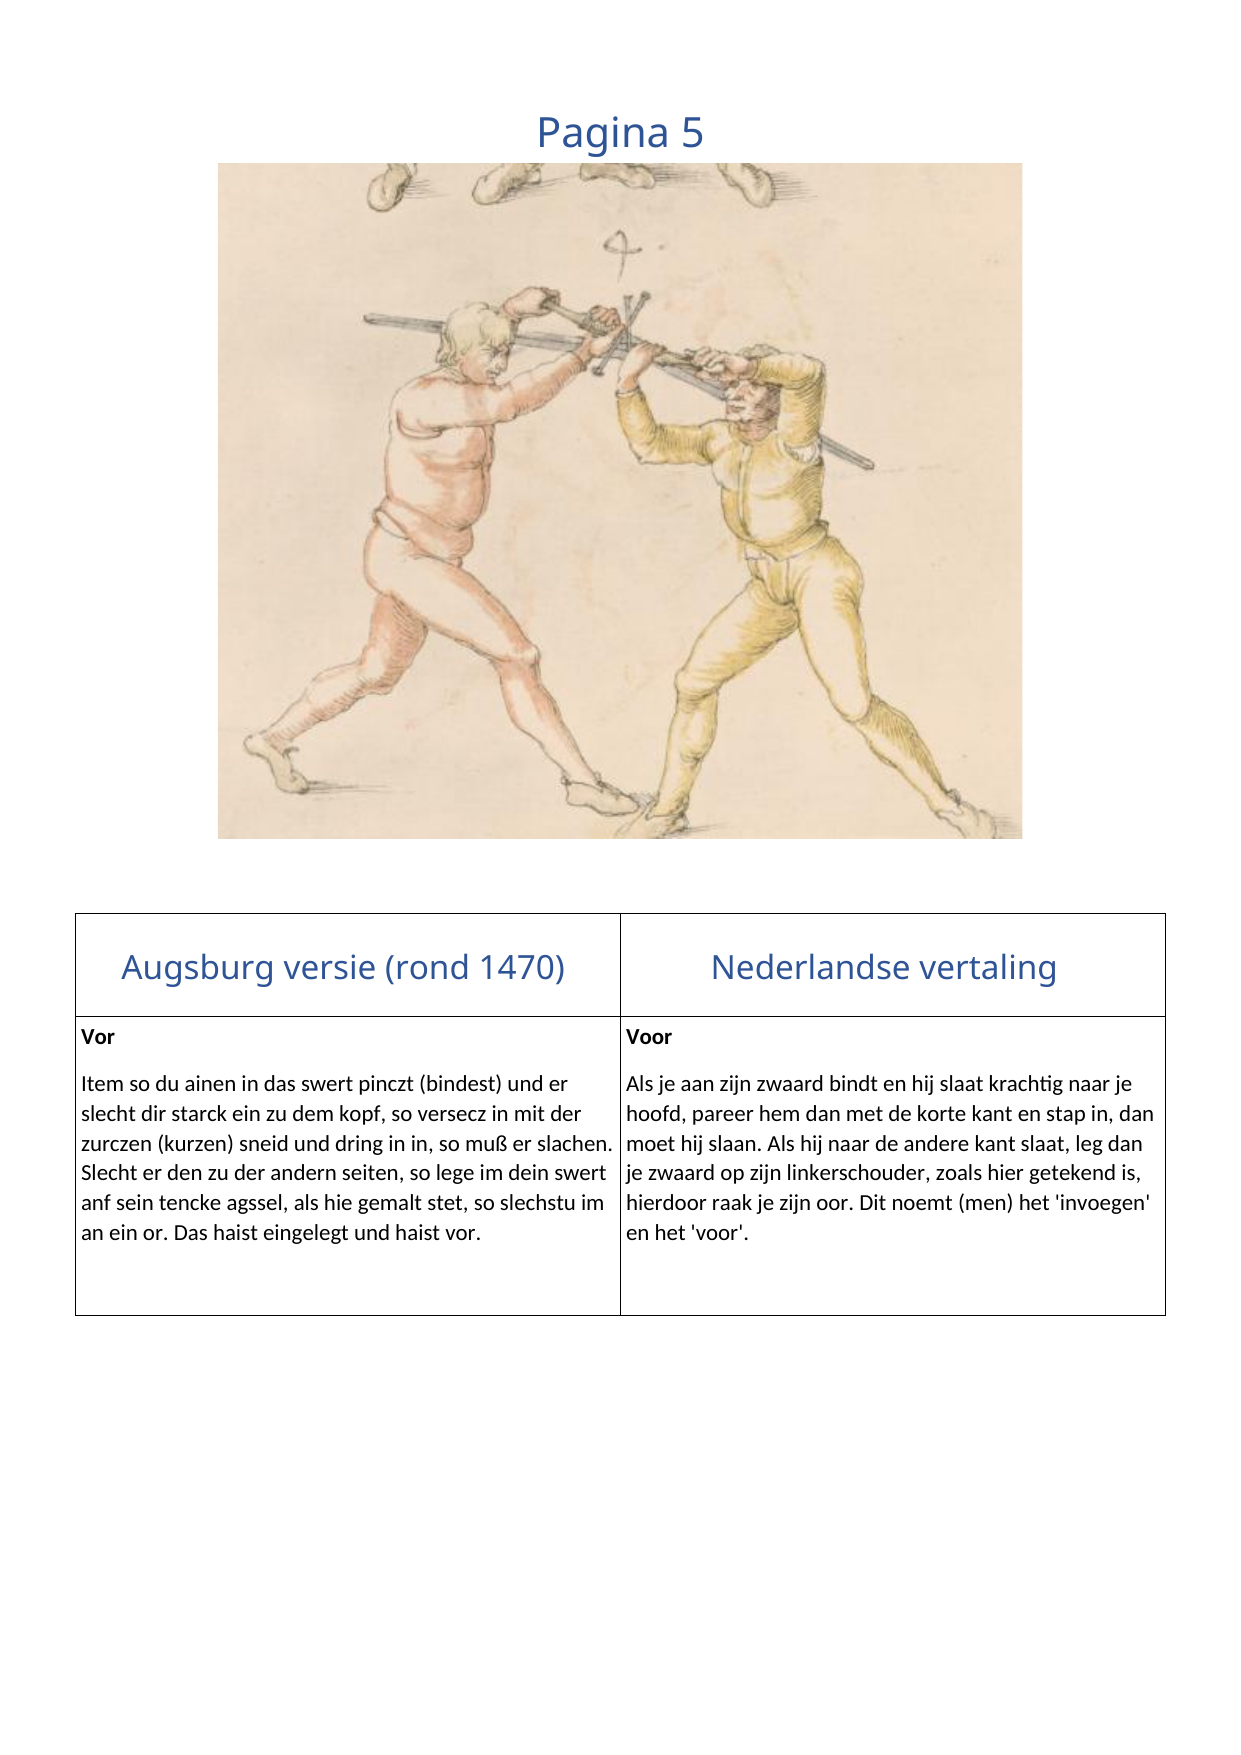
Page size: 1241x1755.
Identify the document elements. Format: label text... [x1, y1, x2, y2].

picture [217, 163, 1023, 839]
table_cell Vor Item so du ainen in das swert pinczt (bindest) und er slecht dir starck ein zu dem kopf, so versecz in mit der zurczen (kurzen) sneid und dring in in, so muß er slachen. Slecht er den zu der andern seiten, so lege im dein swert anf sein tencke agssel, als hie gemalt stet, so slechstu im an ein or. Das haist eingelegt und haist vor. [76, 1017, 620, 1315]
table_header Augsburg versie (rond 1470) [76, 914, 620, 1016]
table_header Nederlandse vertaling [621, 914, 1165, 1016]
subtitle Pagina 5 [75, 103, 1165, 160]
table_cell Voor Als je aan zijn zwaard bindt en hij slaat krachtig naar je hoofd, pareer hem dan met de korte kant en stap in, dan moet hij slaan. Als hij naar de andere kant slaat, leg dan je zwaard op zijn linkerschouder, zoals hier getekend is, hierdoor raak je zijn oor. Dit noemt (men) het 'invoegen' en het 'voor'. [621, 1017, 1165, 1315]
